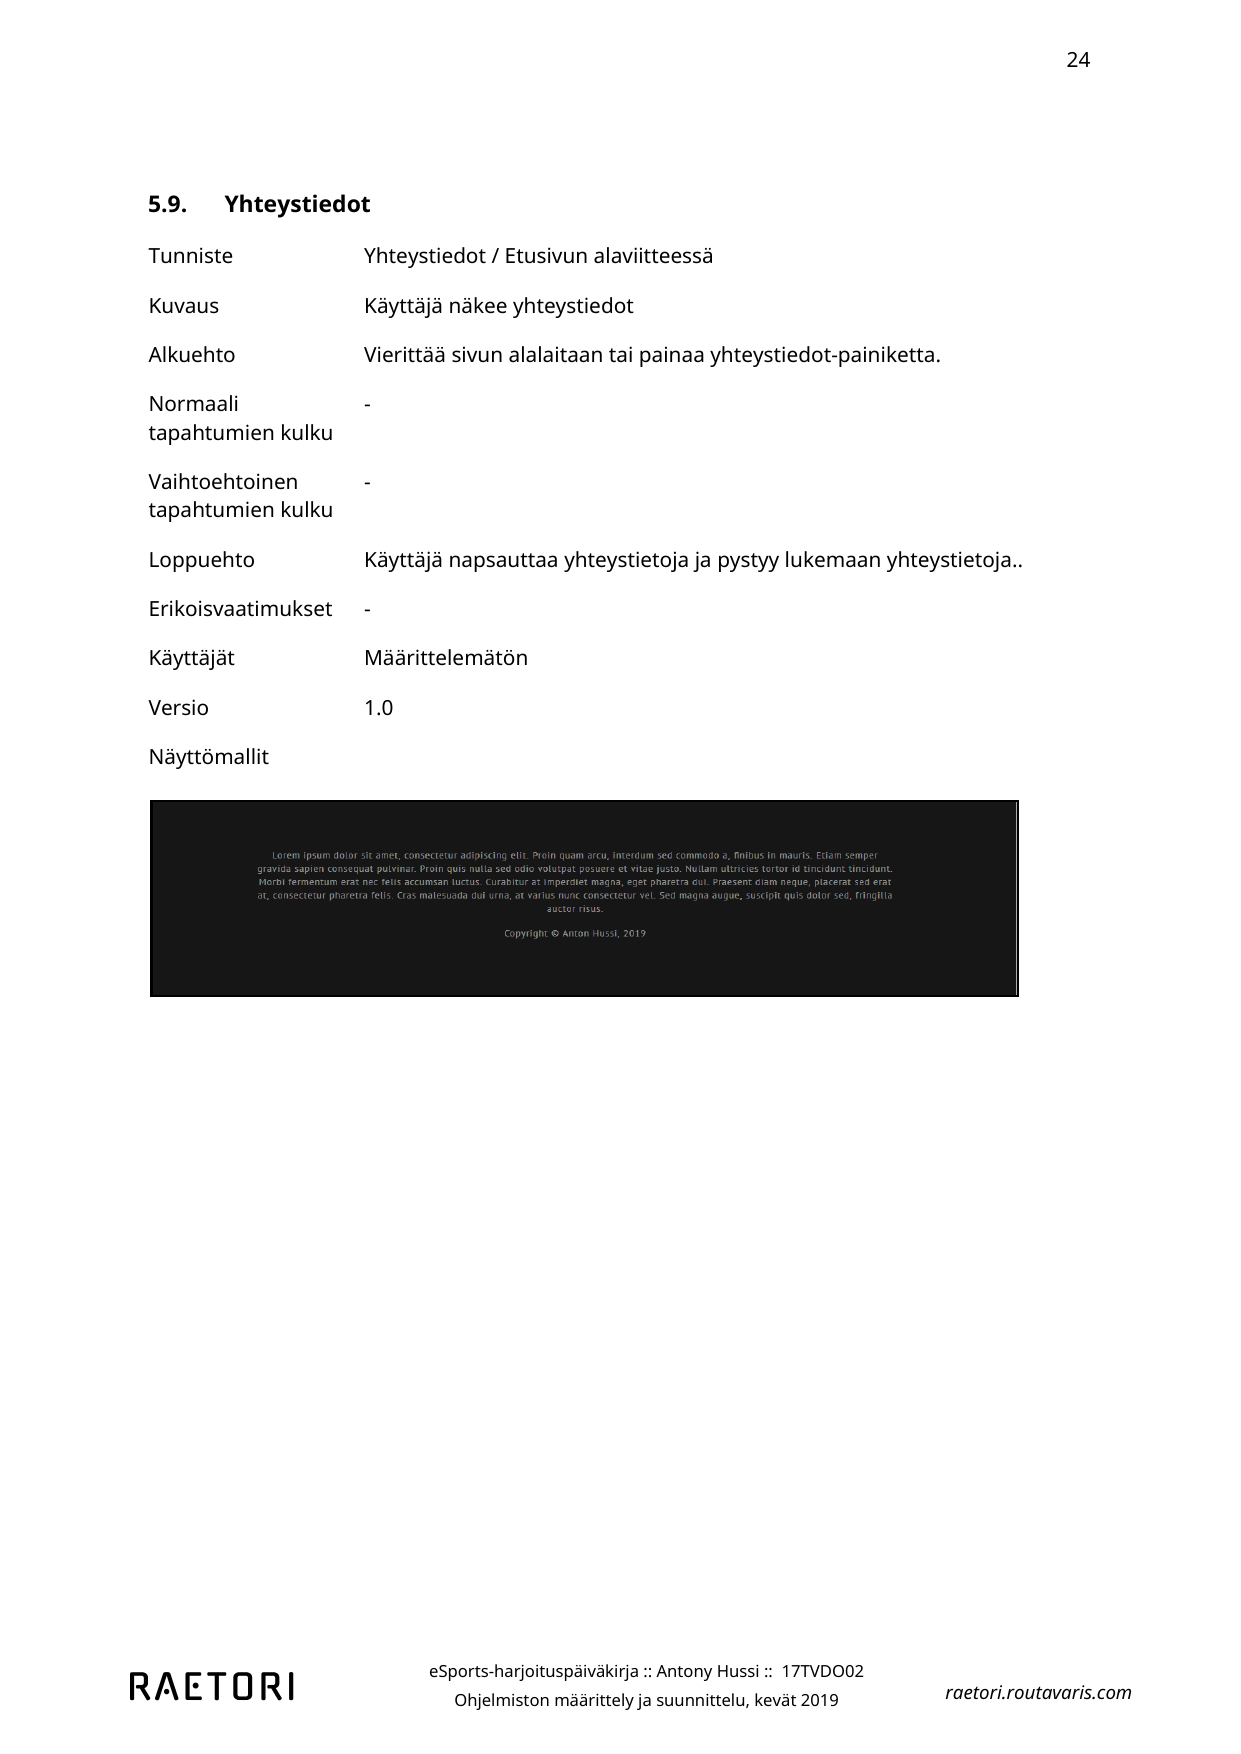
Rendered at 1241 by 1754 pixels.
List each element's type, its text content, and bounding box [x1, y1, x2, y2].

table_cell Loppuehto [138, 535, 353, 584]
table_cell - [354, 379, 1075, 457]
table_cell - [354, 457, 1075, 534]
table_cell Määrittelemätön [354, 633, 1075, 682]
table_cell [138, 781, 1075, 1010]
table_cell Käyttäjä näkee yhteystiedot [354, 281, 1075, 330]
picture [153, 969, 1017, 995]
subtitle Yhteystiedot [187, 187, 1090, 219]
table_header Yhteystiedot / Etusivun alaviitteessä [354, 231, 1075, 281]
table_cell Käyttäjät [138, 633, 353, 682]
table_cell Alkuehto [138, 330, 353, 379]
table_header Tunniste [138, 231, 353, 281]
table_cell Käyttäjä napsauttaa yhteystietoja ja pystyy lukemaan yhteystietoja.. [354, 535, 1075, 584]
table_cell [354, 732, 1075, 781]
table_cell Näyttömallit [138, 732, 353, 781]
table_cell Vaihtoehtoinen tapahtumien kulku [138, 457, 353, 534]
table_cell Versio [138, 682, 353, 732]
table_cell - [354, 584, 1075, 633]
picture [121, 1665, 303, 1707]
table_cell 1.0 [354, 682, 1075, 732]
table_cell Kuvaus [138, 281, 353, 330]
table_cell Erikoisvaatimukset [138, 584, 353, 633]
table_cell Vierittää sivun alalaitaan tai painaa yhteystiedot-painiketta. [354, 330, 1075, 379]
table_cell Normaali tapahtumien kulku [138, 379, 353, 457]
